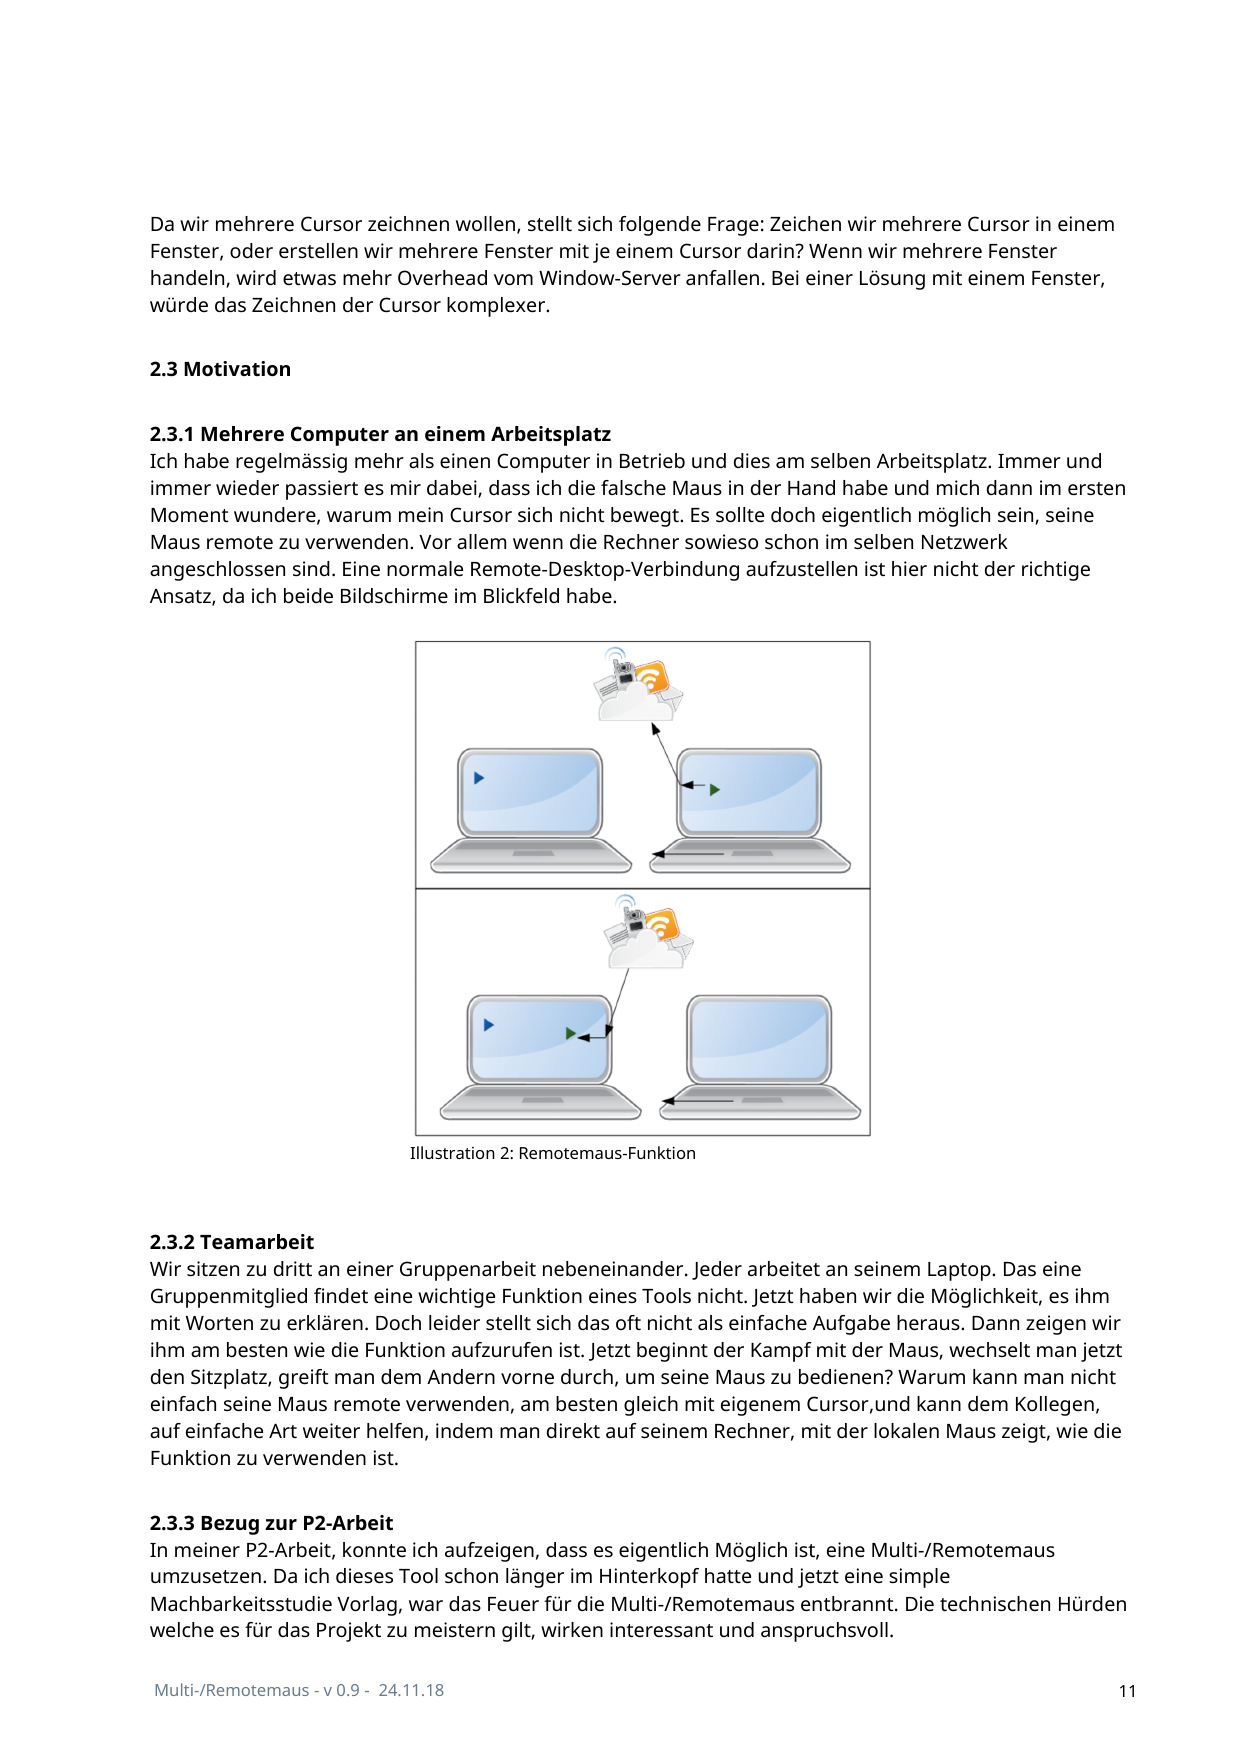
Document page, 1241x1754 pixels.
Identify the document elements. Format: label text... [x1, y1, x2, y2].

subtitle Motivation [149, 356, 1136, 382]
subtitle Mehrere Computer an einem Arbeitsplatz [149, 420, 1136, 447]
text Da wir mehrere Cursor zeichnen wollen, stellt sich folgende Frage: Zeichen wir mehrere Cursor in einem Fenster, oder erstellen wir mehrere Fenster mit je einem Cursor darin? Wenn wir mehrere Fenster handeln, wird etwas mehr Overhead vom Window-Server anfallen. Bei einer Lösung mit einem Fenster, würde das Zeichnen der Cursor komplexer. [149, 210, 1136, 318]
picture [410, 635, 876, 1142]
text Ich habe regelmässig mehr als einen Computer in Betrieb und dies am selben Arbeitsplatz. Immer und immer wieder passiert es mir dabei, dass ich die falsche Maus in der Hand habe und mich dann im ersten Moment wundere, warum mein Cursor sich nicht bewegt. Es sollte doch eigentlich möglich sein, seine Maus remote zu verwenden. Vor allem wenn die Rechner sowieso schon im selben Netzwerk angeschlossen sind. Eine normale Remote-Desktop-Verbindung aufzustellen ist hier nicht der richtige Ansatz, da ich beide Bildschirme im Blickfeld habe. [149, 447, 1136, 609]
text Wir sitzen zu dritt an einer Gruppenarbeit nebeneinander. Jeder arbeitet an seinem Laptop. Das eine Gruppenmitglied findet eine wichtige Funktion eines Tools nicht. Jetzt haben wir die Möglichkeit, es ihm mit Worten zu erklären. Doch leider stellt sich das oft nicht als einfache Aufgabe heraus. Dann zeigen wir ihm am besten wie die Funktion aufzurufen ist. Jetzt beginnt der Kampf mit der Maus, wechselt man jetzt den Sitzplatz, greift man dem Andern vorne durch, um seine Maus zu bedienen? Warum kann man nicht einfach seine Maus remote verwenden, am besten gleich mit eigenem Cursor,und kann dem Kollegen, auf einfache Art weiter helfen, indem man direkt auf seinem Rechner, mit der lokalen Maus zeigt, wie die Funktion zu verwenden ist. [149, 1256, 1136, 1471]
text Illustration 2: Remotemaus-Funktion [410, 1142, 875, 1164]
subtitle Bezug zur P2-Arbeit [149, 1509, 1136, 1536]
subtitle Teamarbeit [149, 1228, 1136, 1256]
text In meiner P2-Arbeit, konnte ich aufzeigen, dass es eigentlich Möglich ist, eine Multi-/Remotemaus umzusetzen. Da ich dieses Tool schon länger im Hinterkopf hatte und jetzt eine simple Machbarkeitsstudie Vorlag, war das Feuer für die Multi-/Remotemaus entbrannt. Die technischen Hürden welche es für das Projekt zu meistern gilt, wirken interessant und anspruchsvoll. [149, 1536, 1136, 1644]
